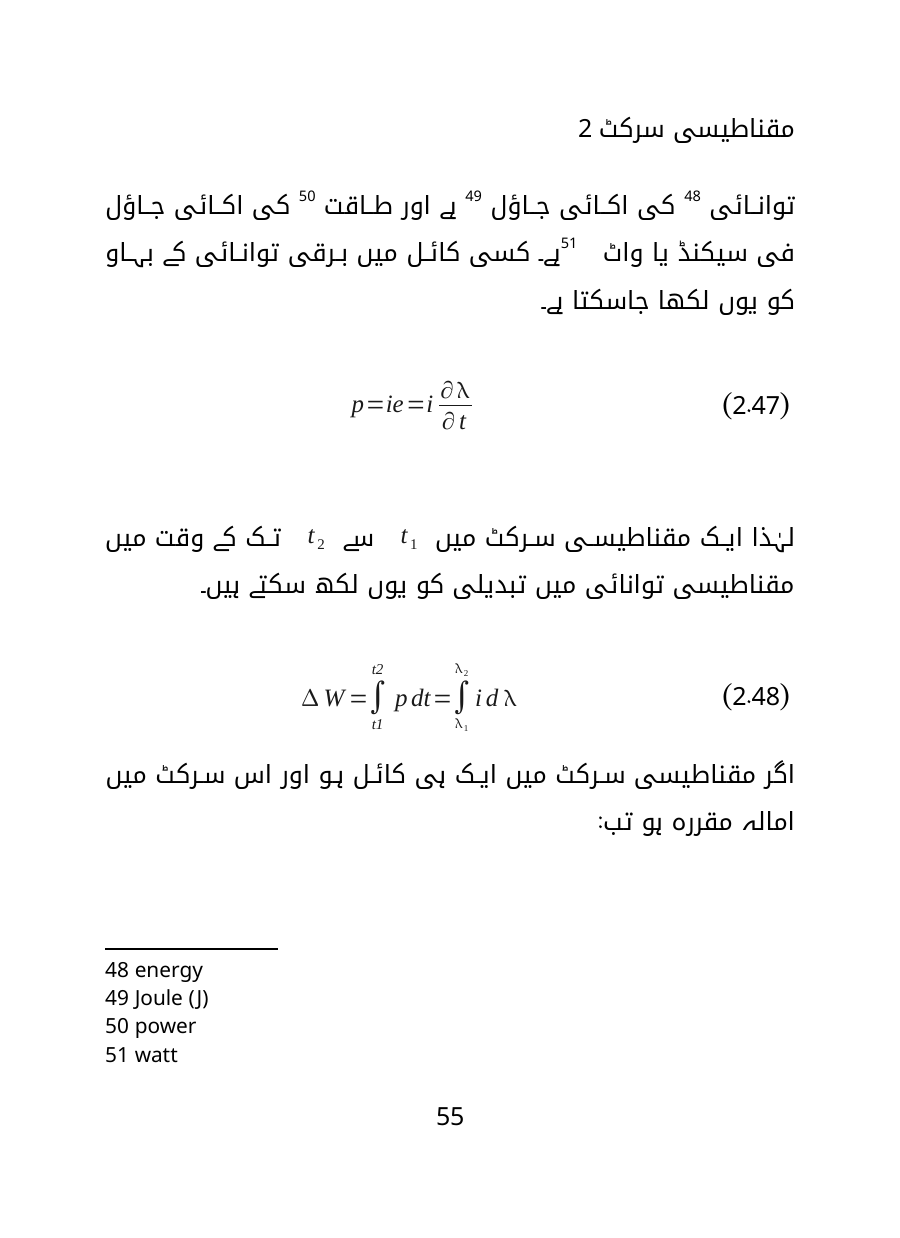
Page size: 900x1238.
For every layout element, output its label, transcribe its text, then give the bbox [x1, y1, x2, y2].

text watt [105, 1040, 795, 1068]
text توانائی کی اکائی جاؤل ہے اور طاقت کی اکائی جاؤل فی سیکنڈ یا واٹ ہے۔ کسی کائل میں برقی توانائی کے بہاو کو یوں لکھا جاسکتا ہے۔ [105, 182, 795, 324]
text Joule (J) [105, 983, 795, 1012]
table_header [105, 371, 707, 454]
table_header (2.47) [707, 371, 795, 454]
text لہٰذا ایک مقناطیسی سرکٹ میں سے تک کے وقت میں مقناطیسی توانائی میں تبدیلی کو یوں لکھ سکتے ہیں۔ [105, 514, 795, 609]
table_header [105, 655, 706, 751]
table_header (2.48) [706, 655, 795, 751]
text اگر مقناطیسی سرکٹ میں ایک ہی کائل ہو اور اس سرکٹ میں امالہ مقررہ ہو تب: [105, 751, 795, 846]
text power [105, 1012, 795, 1040]
text energy [105, 955, 795, 983]
